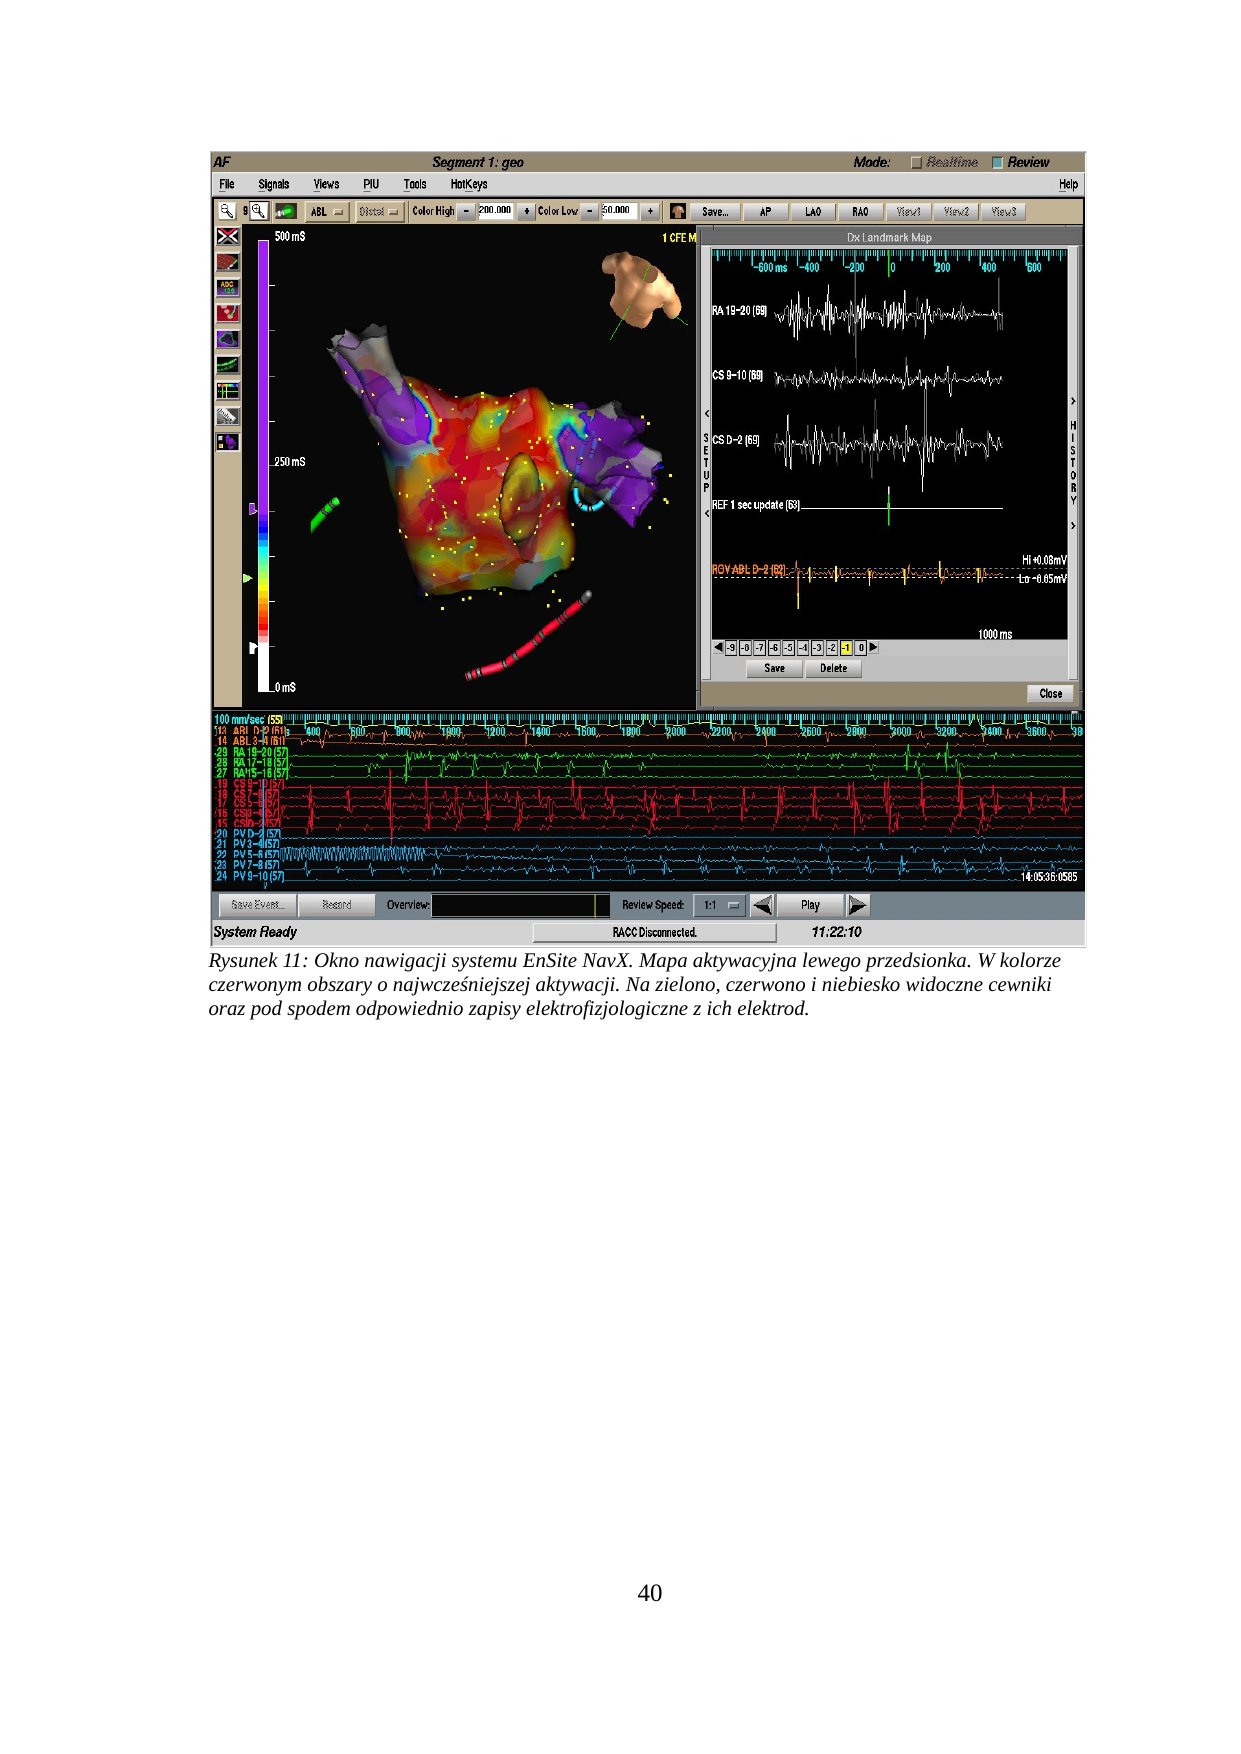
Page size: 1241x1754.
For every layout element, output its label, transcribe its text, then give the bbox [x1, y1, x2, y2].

text Rysunek 11: Okno nawigacji systemu EnSite NavX. Mapa aktywacyjna lewego przedsionka. W kolorze czerwonym obszary o najwcześniejszej aktywacji. Na zielono, czerwono i niebiesko widoczne cewniki oraz pod spodem odpowiednio zapisy elektrofizjologiczne z ich elektrod. [208, 948, 1086, 1020]
picture [208, 149, 1087, 948]
